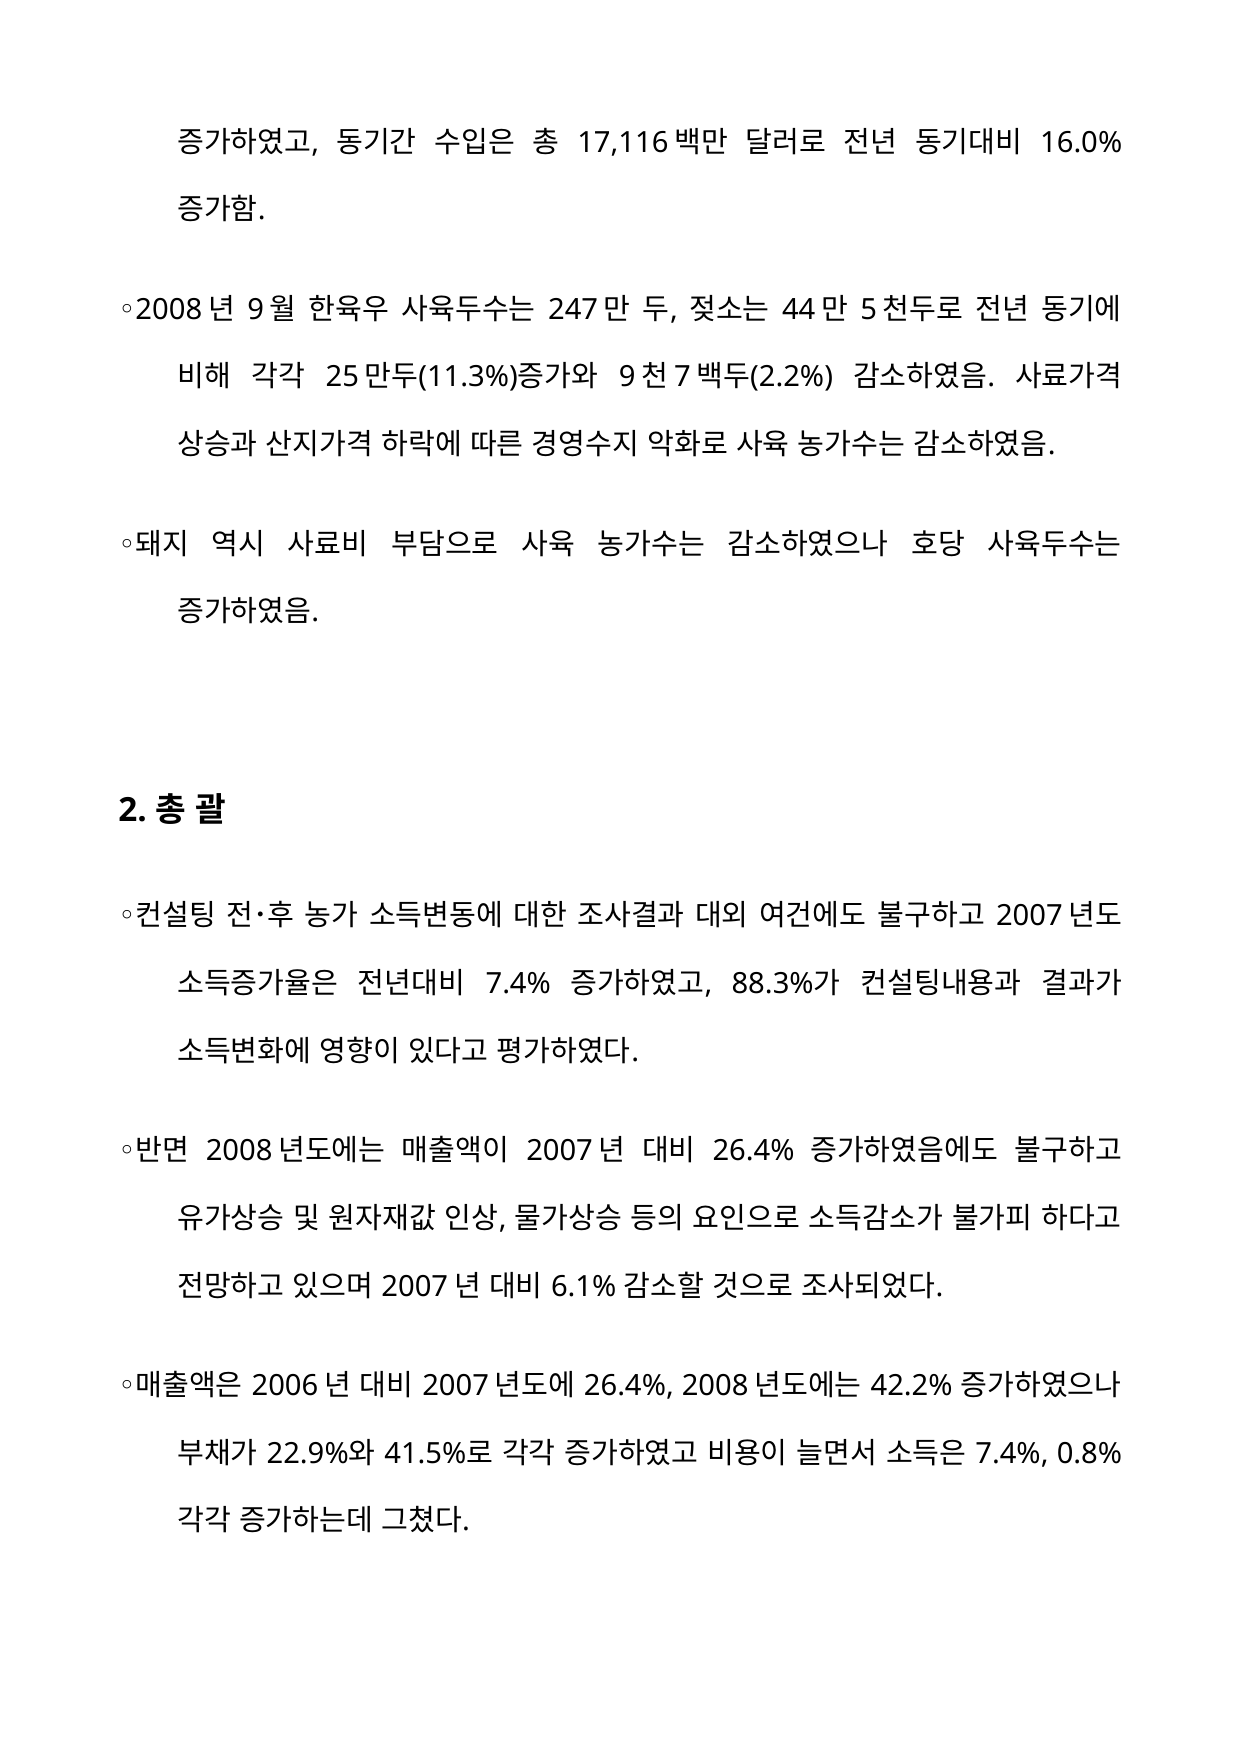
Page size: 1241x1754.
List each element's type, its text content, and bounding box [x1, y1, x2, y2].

text ◦컨설팅 전･후 농가 소득변동에 대한 조사결과 대외 여건에도 불구하고 2007년도 소득증가율은 전년대비 7.4% 증가하였고, 88.3%가 컨설팅내용과 결과가 소득변화에 영향이 있다고 평가하였다. [118, 892, 1122, 1069]
text ◦돼지 역시 사료비 부담으로 사육 농가수는 감소하였으나 호당 사육두수는 증가하였음. [118, 520, 1122, 630]
text 증가하였고, 동기간 수입은 총 17,116백만 달러로 전년 동기대비 16.0% 증가함. [118, 118, 1122, 228]
text ◦매출액은 2006년 대비 2007년도에 26.4%, 2008년도에는 42.2% 증가하였으나 부채가 22.9%와 41.5%로 각각 증가하였고 비용이 늘면서 소득은 7.4%, 0.8% 각각 증가하는데 그쳤다. [118, 1362, 1122, 1539]
text 2. 총 괄 [118, 783, 1122, 831]
text ◦반면 2008년도에는 매출액이 2007년 대비 26.4% 증가하였음에도 불구하고 유가상승 및 원자재값 인상, 물가상승 등의 요인으로 소득감소가 불가피 하다고 전망하고 있으며 2007년 대비 6.1% 감소할 것으로 조사되었다. [118, 1127, 1122, 1304]
text ◦2008년 9월 한육우 사육두수는 247만 두, 젖소는 44만 5천두로 전년 동기에 비해 각각 25만두(11.3%)증가와 9천7백두(2.2%) 감소하였음. 사료가격 상승과 산지가격 하락에 따른 경영수지 악화로 사육 농가수는 감소하였음. [118, 285, 1122, 463]
